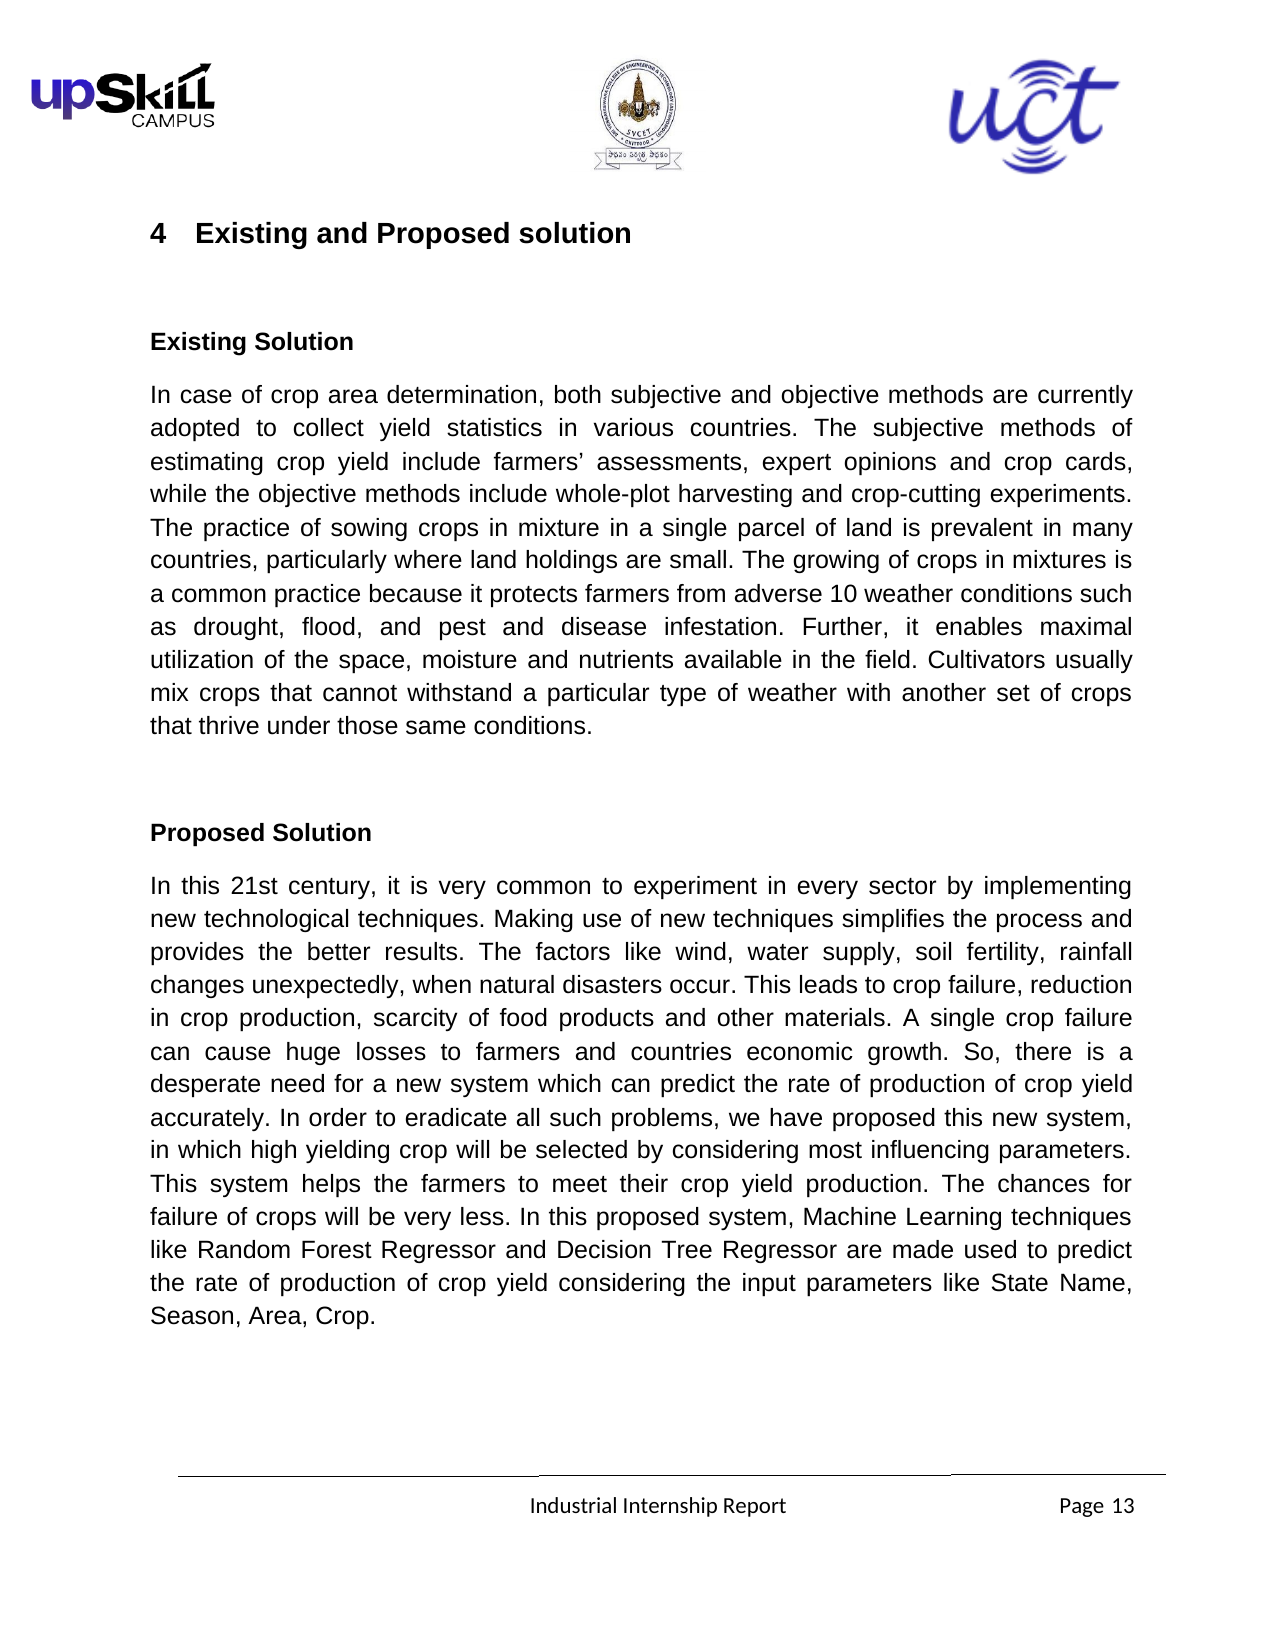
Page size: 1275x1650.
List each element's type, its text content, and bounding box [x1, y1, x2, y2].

text Existing Solution [150, 327, 1134, 355]
text Proposed Solution [150, 817, 1134, 846]
text In this 21st century, it is very common to experiment in every sector by implementing new technological techniques. Making use of new techniques simplifies the process and provides the better results. The factors like wind, water supply, soil fertility, rainfall changes unexpectedly, when natural disasters occur. This leads to crop failure, reduction in crop production, scarcity of food products and other materials. A single crop failure can cause huge losses to farmers and countries economic growth. So, there is a desperate need for a new system which can predict the rate of production of crop yield accurately. In order to eradicate all such problems, we have proposed this new system, in which high yielding crop will be selected by considering most influencing parameters. This system helps the farmers to meet their crop yield production. The chances for failure of crops will be very less. In this proposed system, Machine Learning techniques like Random Forest Regressor and Decision Tree Regressor are made used to predict the rate of production of crop yield considering the input parameters like State Name, Season, Area, Crop. [150, 871, 1134, 1329]
subtitle Existing and Proposed solution [150, 216, 1134, 250]
text In case of crop area determination, both subjective and objective methods are currently adopted to collect yield statistics in various countries. The subjective methods of estimating crop yield include farmers’ assessments, expert opinions and crop cards, while the objective methods include whole-plot harvesting and crop-cutting experiments. The practice of sowing crops in mixture in a single parcel of land is prevalent in many countries, particularly where land holdings are small. The growing of crops in mixtures is a common practice because it protects farmers from adverse 10 weather conditions such as drought, flood, and pest and disease infestation. Further, it enables maximal utilization of the space, moisture and nutrients available in the field. Cultivators usually mix crops that cannot withstand a particular type of weather with another set of crops that thrive under those same conditions. [150, 380, 1134, 739]
